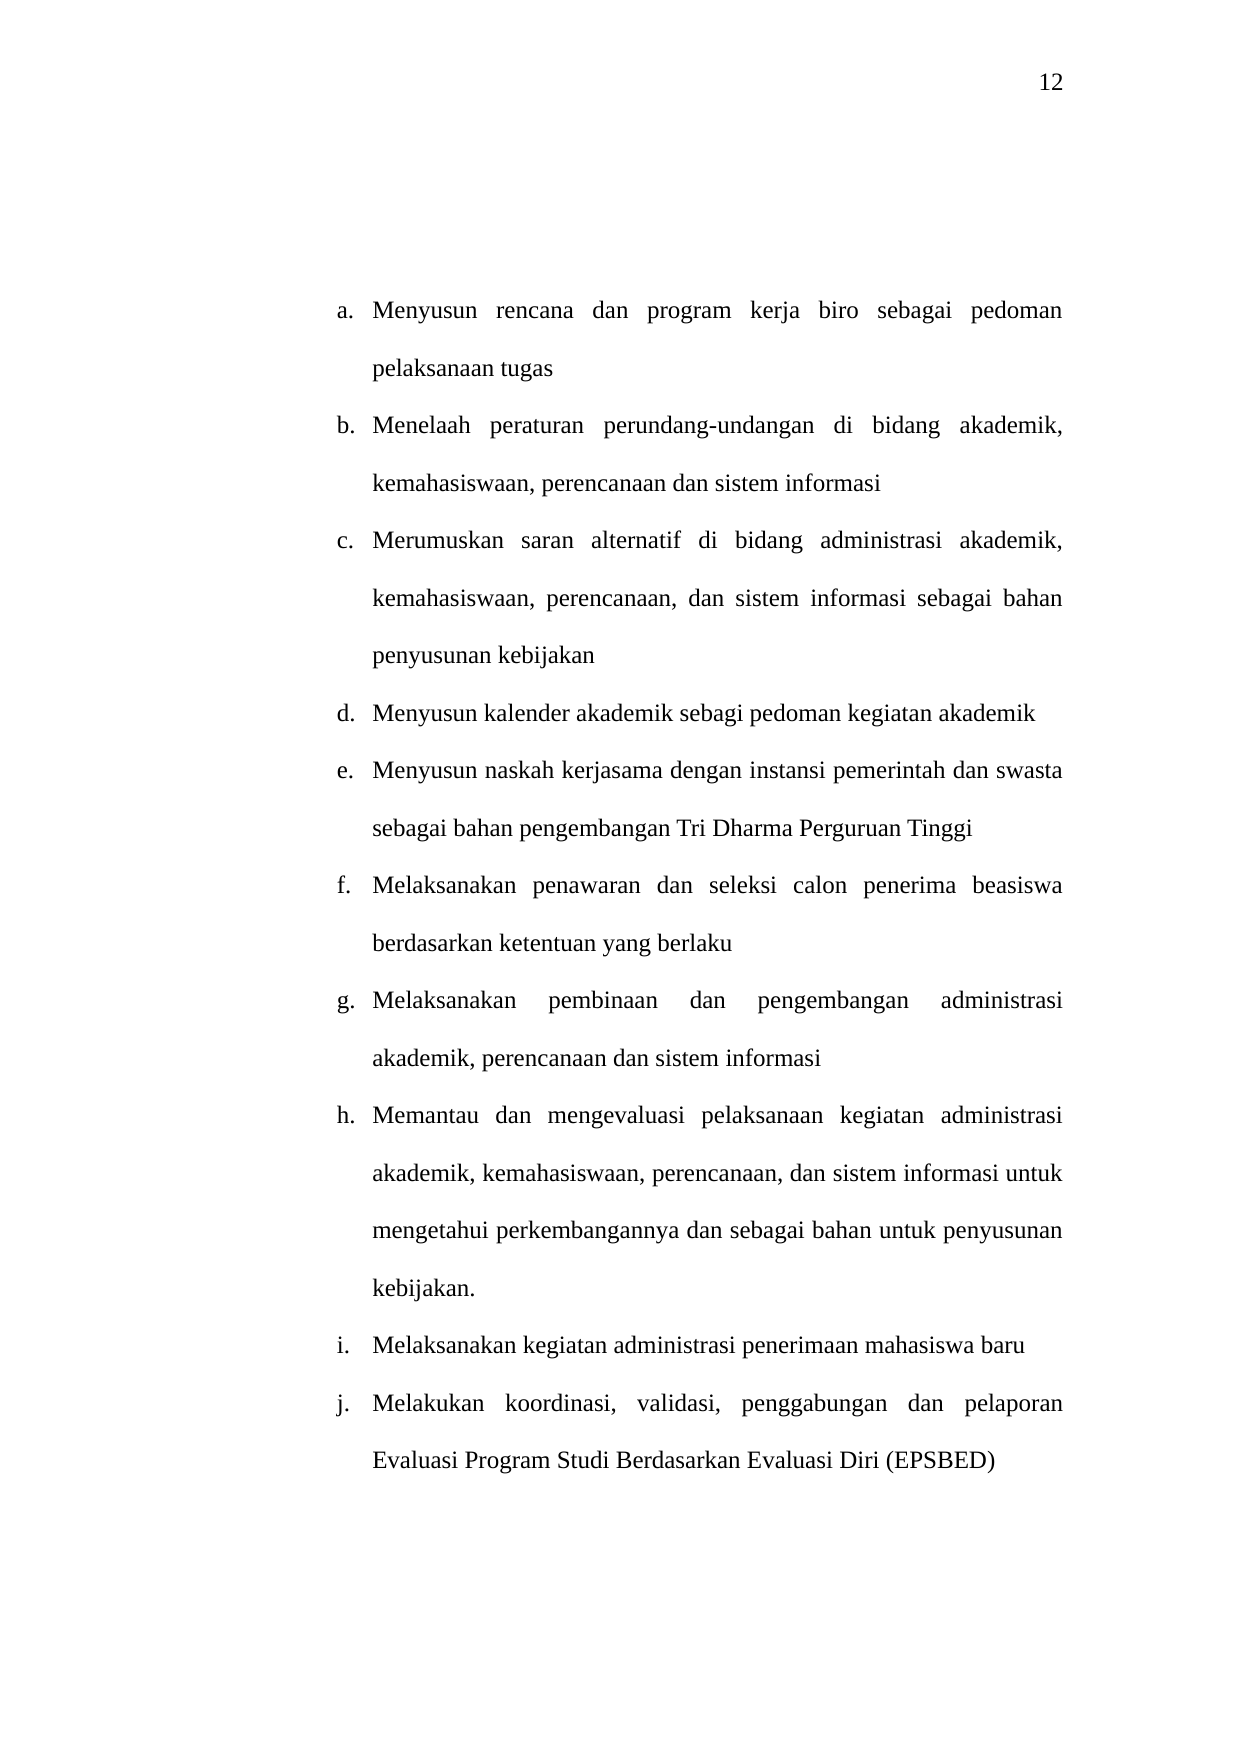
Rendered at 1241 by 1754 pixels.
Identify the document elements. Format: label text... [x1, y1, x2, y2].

list Menyusun rencana dan program kerja biro sebagai pedoman pelaksanaan tugas [337, 295, 1063, 382]
list Melakukan koordinasi, validasi, penggabungan dan pelaporan Evaluasi Program Studi Berdasarkan Evaluasi Diri (EPSBED) [337, 1388, 1063, 1474]
list Menyusun naskah kerjasama dengan instansi pemerintah dan swasta sebagai bahan pengembangan Tri Dharma Perguruan Tinggi [337, 755, 1063, 842]
list Melaksanakan penawaran dan seleksi calon penerima beasiswa berdasarkan ketentuan yang berlaku [337, 870, 1063, 957]
list Melaksanakan pembinaan dan pengembangan administrasi akademik, perencanaan dan sistem informasi [337, 985, 1063, 1072]
list Merumuskan saran alternatif di bidang administrasi akademik, kemahasiswaan, perencanaan, dan sistem informasi sebagai bahan penyusunan kebijakan [337, 525, 1063, 669]
list Melaksanakan kegiatan administrasi penerimaan mahasiswa baru [337, 1330, 1063, 1359]
list Menyusun kalender akademik sebagi pedoman kegiatan akademik [337, 698, 1063, 727]
list Menelaah peraturan perundang-undangan di bidang akademik, kemahasiswaan, perencanaan dan sistem informasi [337, 410, 1063, 497]
list Memantau dan mengevaluasi pelaksanaan kegiatan administrasi akademik, kemahasiswaan, perencanaan, dan sistem informasi untuk mengetahui perkembangannya dan sebagai bahan untuk penyusunan kebijakan. [337, 1100, 1063, 1302]
